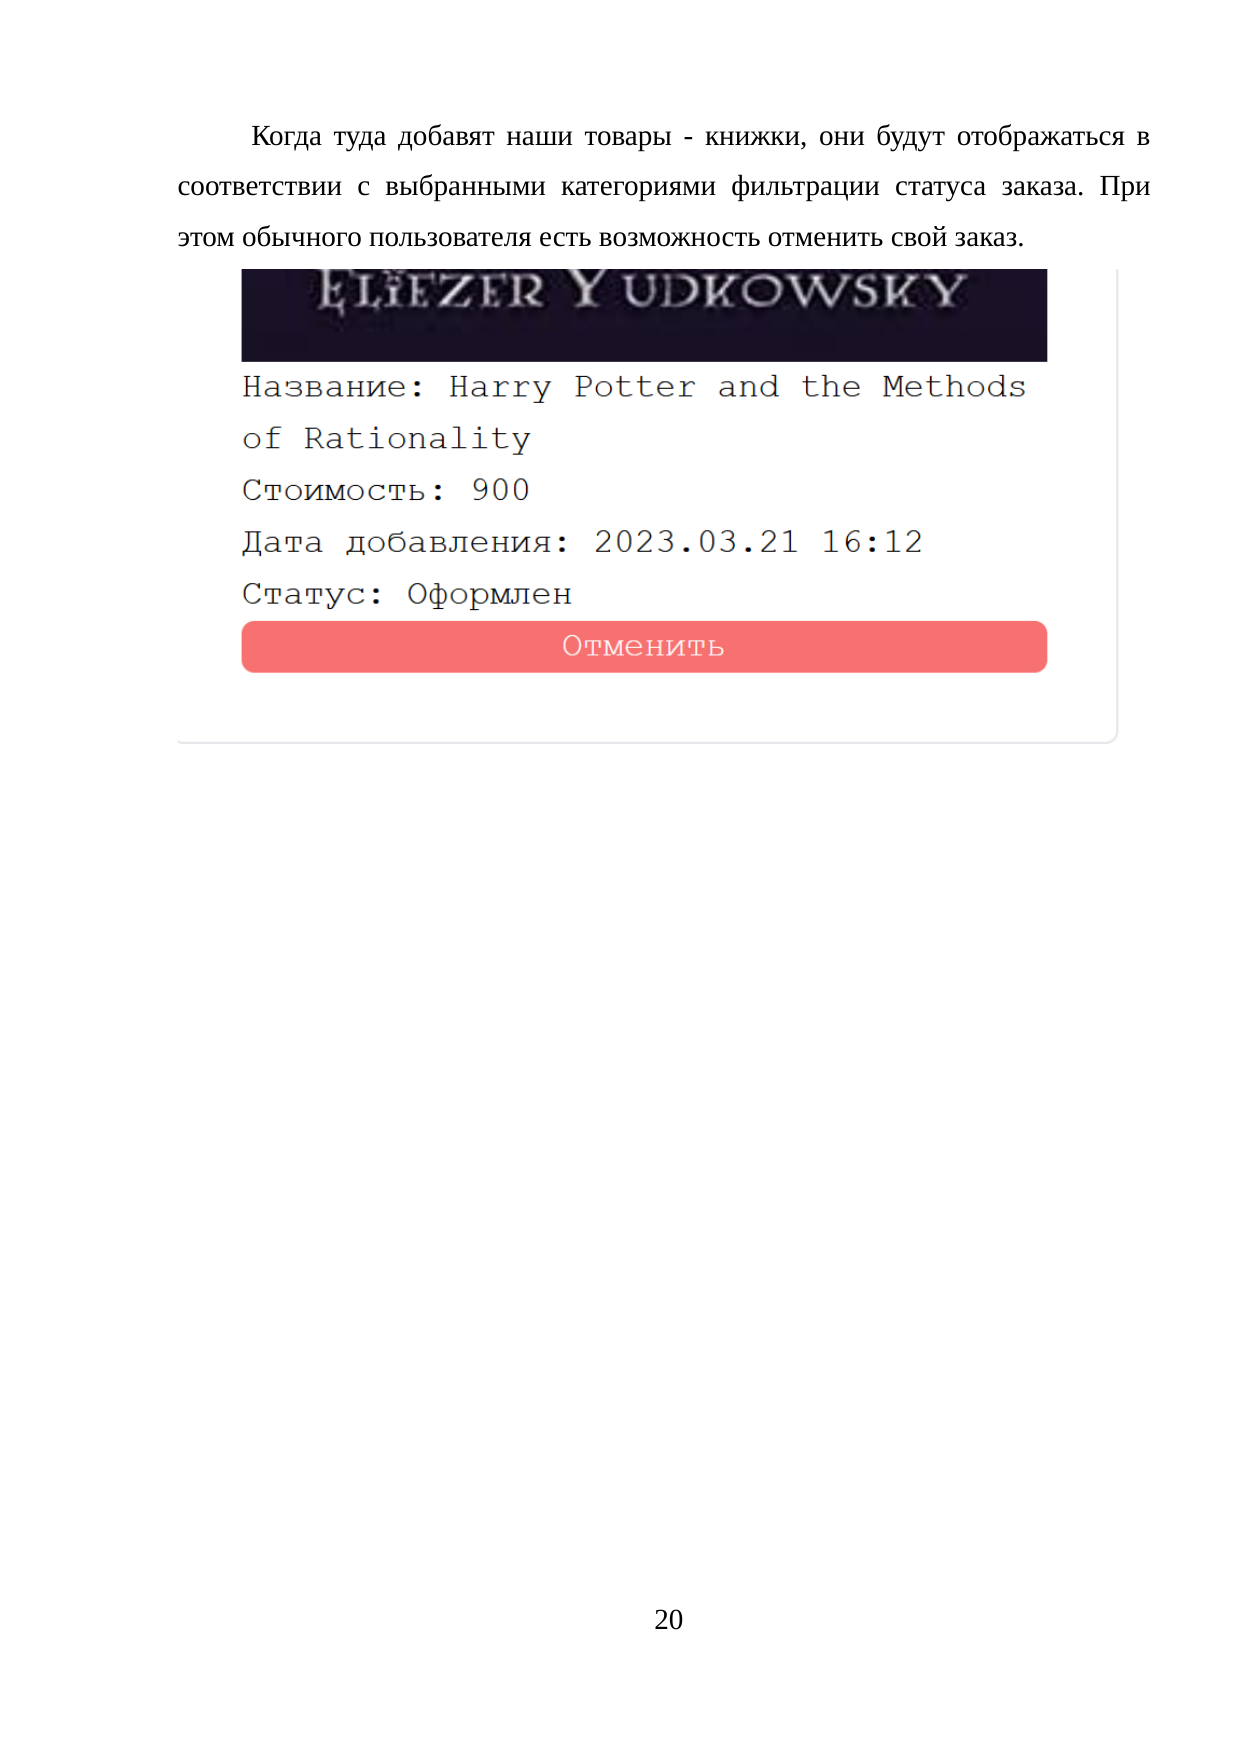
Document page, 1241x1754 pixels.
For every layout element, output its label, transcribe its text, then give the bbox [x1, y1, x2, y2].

picture [177, 269, 1182, 744]
text Когда туда добавят наши товары - книжки, они будут отображаться в соответствии с выбранными категориями фильтрации статуса заказа. При этом обычного пользователя есть возможность отменить свой заказ. [177, 118, 1152, 252]
